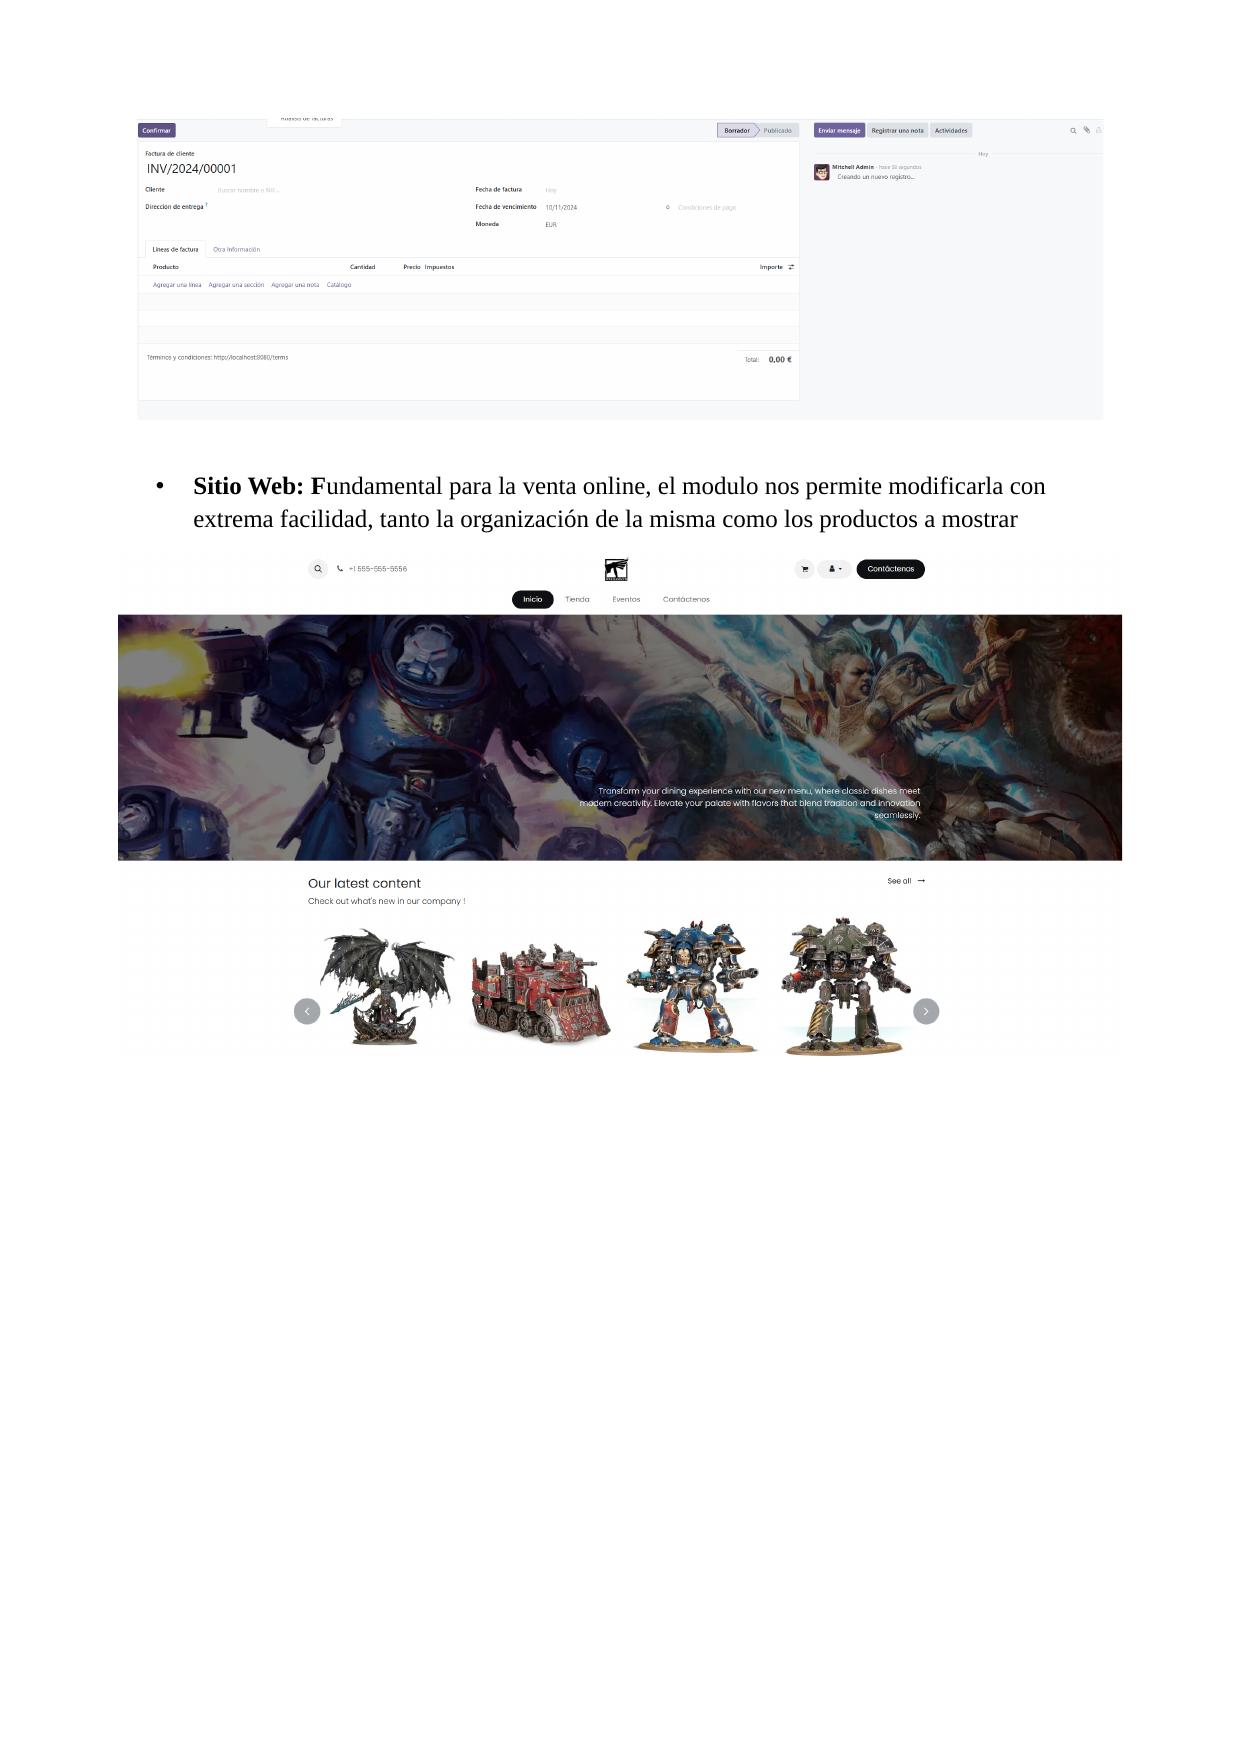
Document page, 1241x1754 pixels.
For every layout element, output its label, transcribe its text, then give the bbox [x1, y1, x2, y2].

list Sitio Web: Fundamental para la venta online, el modulo nos permite modificarla con extrema facilidad, tanto la organización de la misma como los productos a mostrar [156, 471, 1122, 533]
picture [118, 552, 1123, 1056]
picture [136, 118, 1104, 420]
